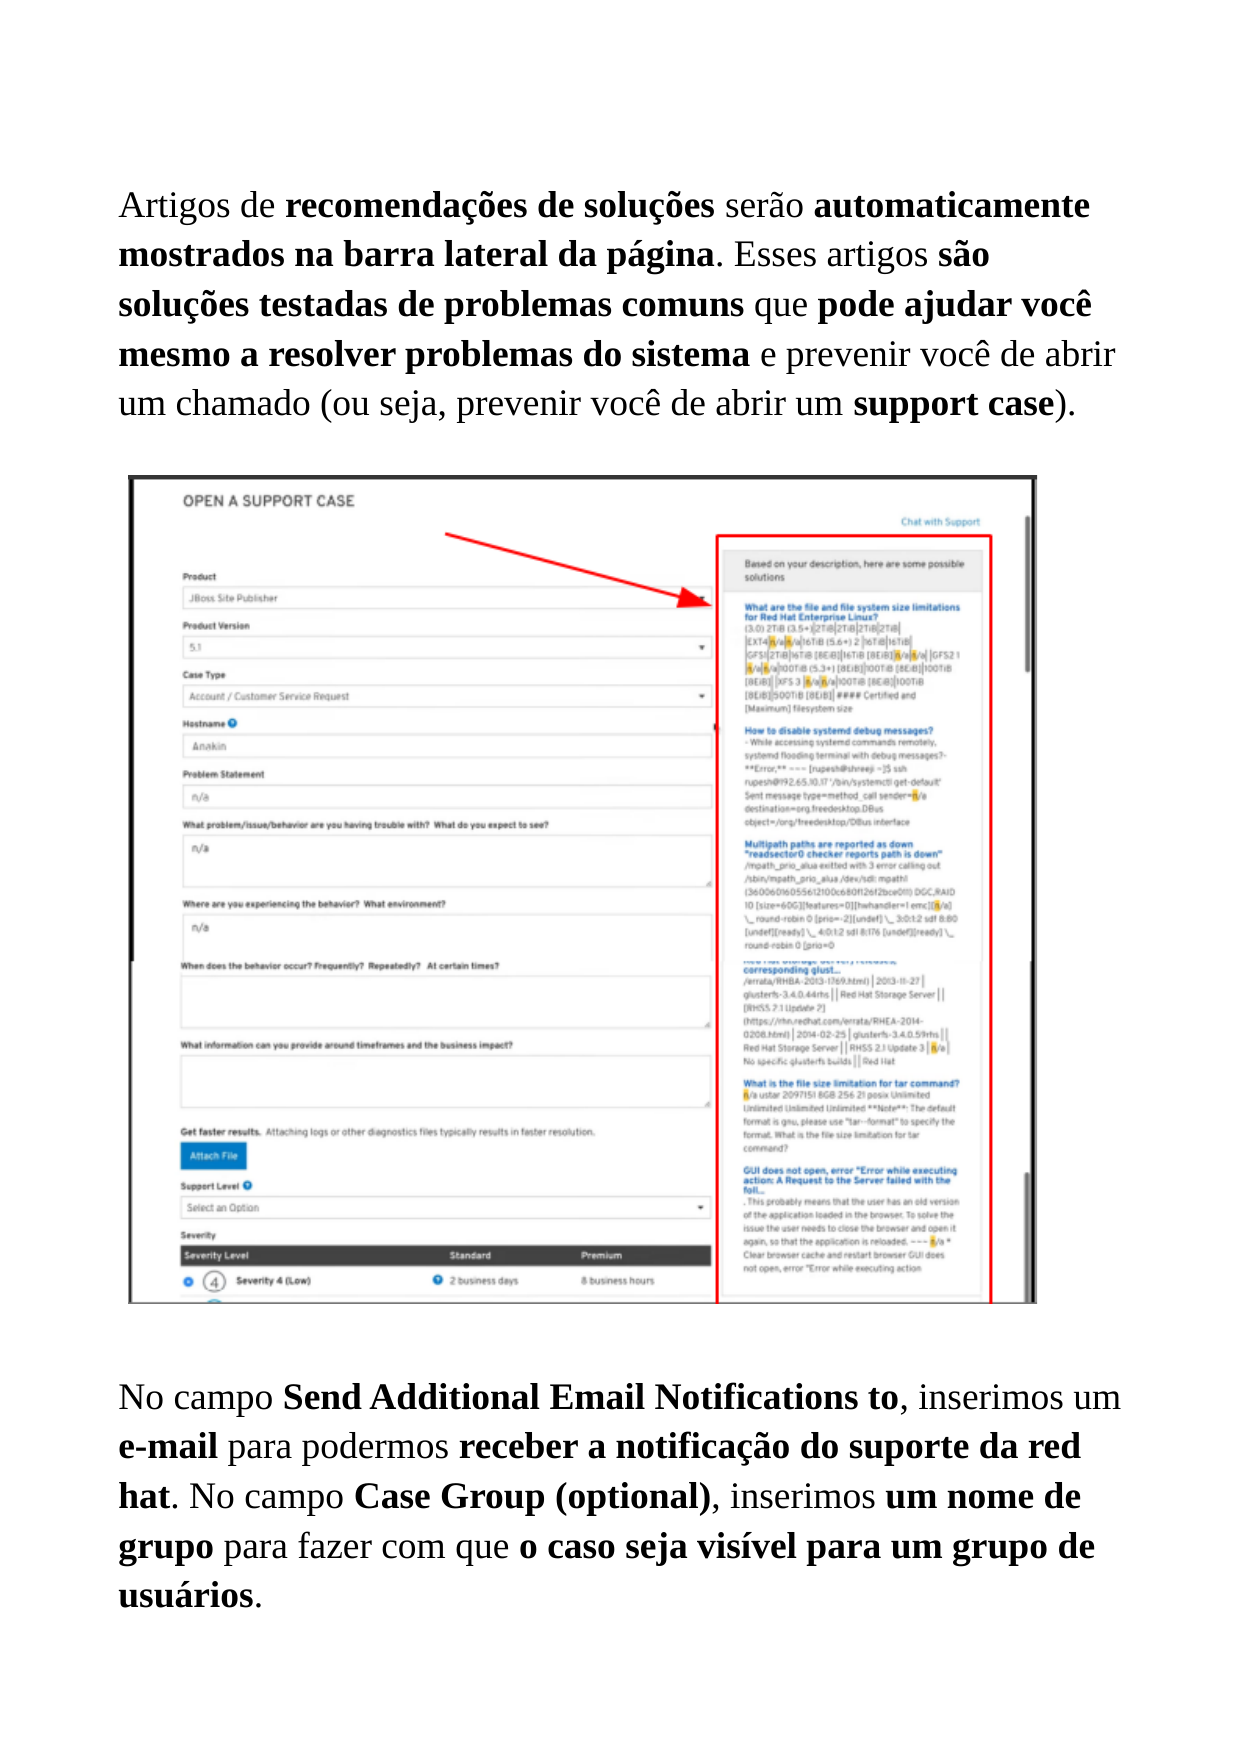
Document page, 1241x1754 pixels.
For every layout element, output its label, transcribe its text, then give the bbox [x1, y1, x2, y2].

text Artigos de recomendações de soluções serão automaticamente mostrados na barra lateral da página. Esses artigos são soluções testadas de problemas comuns que pode ajudar você mesmo a resolver problemas do sistema e prevenir você de abrir um chamado (ou seja, prevenir você de abrir um support case). [118, 182, 1122, 424]
text No campo Send Additional Email Notifications to, inserimos um e-mail para podermos receber a notificação do suporte da red hat. No campo Case Group (optional), inserimos um nome de grupo para fazer com que o caso seja visível para um grupo de usuários. [118, 1374, 1122, 1616]
picture [128, 475, 1038, 1304]
